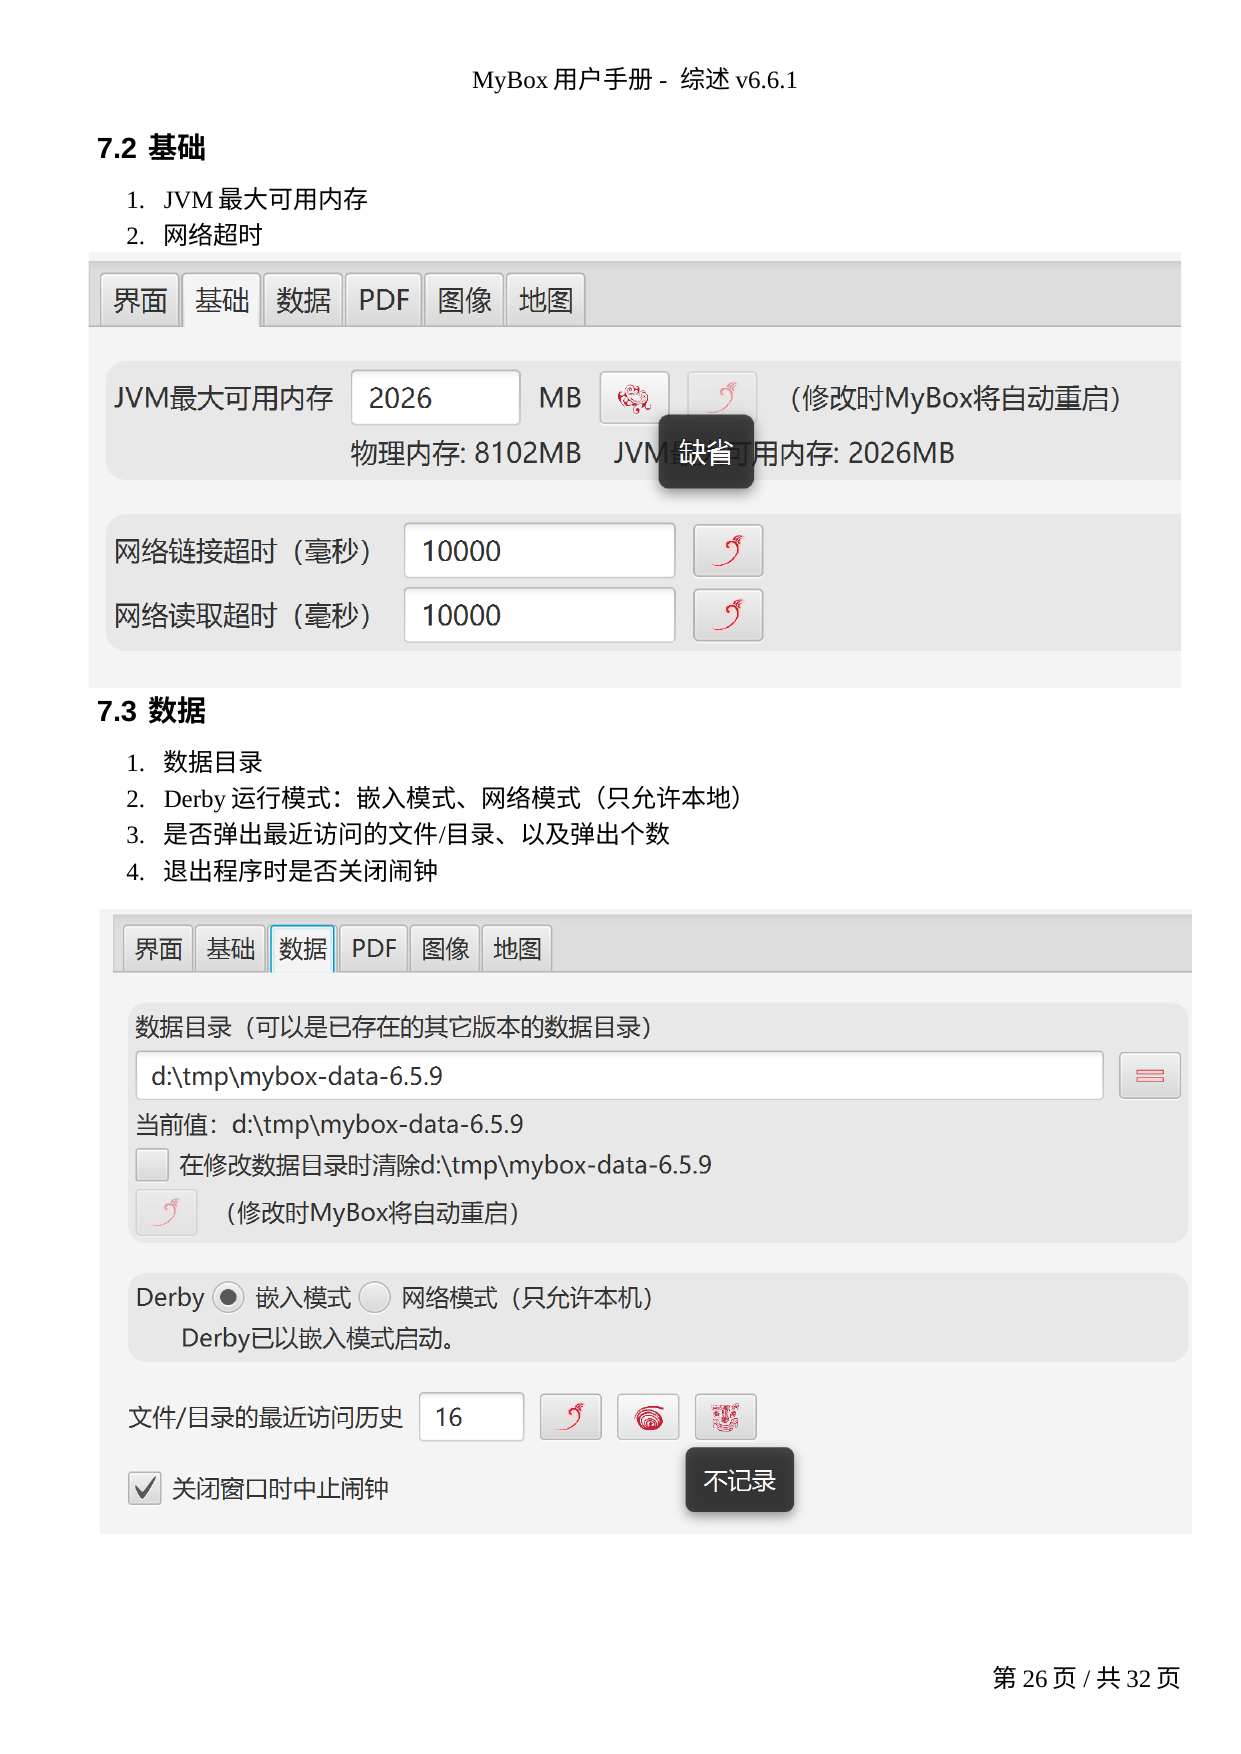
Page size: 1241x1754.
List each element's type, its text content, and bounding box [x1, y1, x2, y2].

list 退出程序时是否关闭闹钟 [126, 851, 1181, 887]
picture [88, 252, 1182, 688]
subtitle 数据 [88, 688, 1181, 730]
list JVM最大可用内存 [126, 179, 1181, 216]
picture [99, 908, 1193, 1534]
subtitle 基础 [88, 125, 1181, 167]
list 数据目录 [126, 742, 1181, 779]
list Derby运行模式：嵌入模式、网络模式（只允许本地） [126, 779, 1181, 815]
list 是否弹出最近访问的文件/目录、以及弹出个数 [126, 815, 1181, 851]
list 网络超时 [126, 216, 1181, 252]
